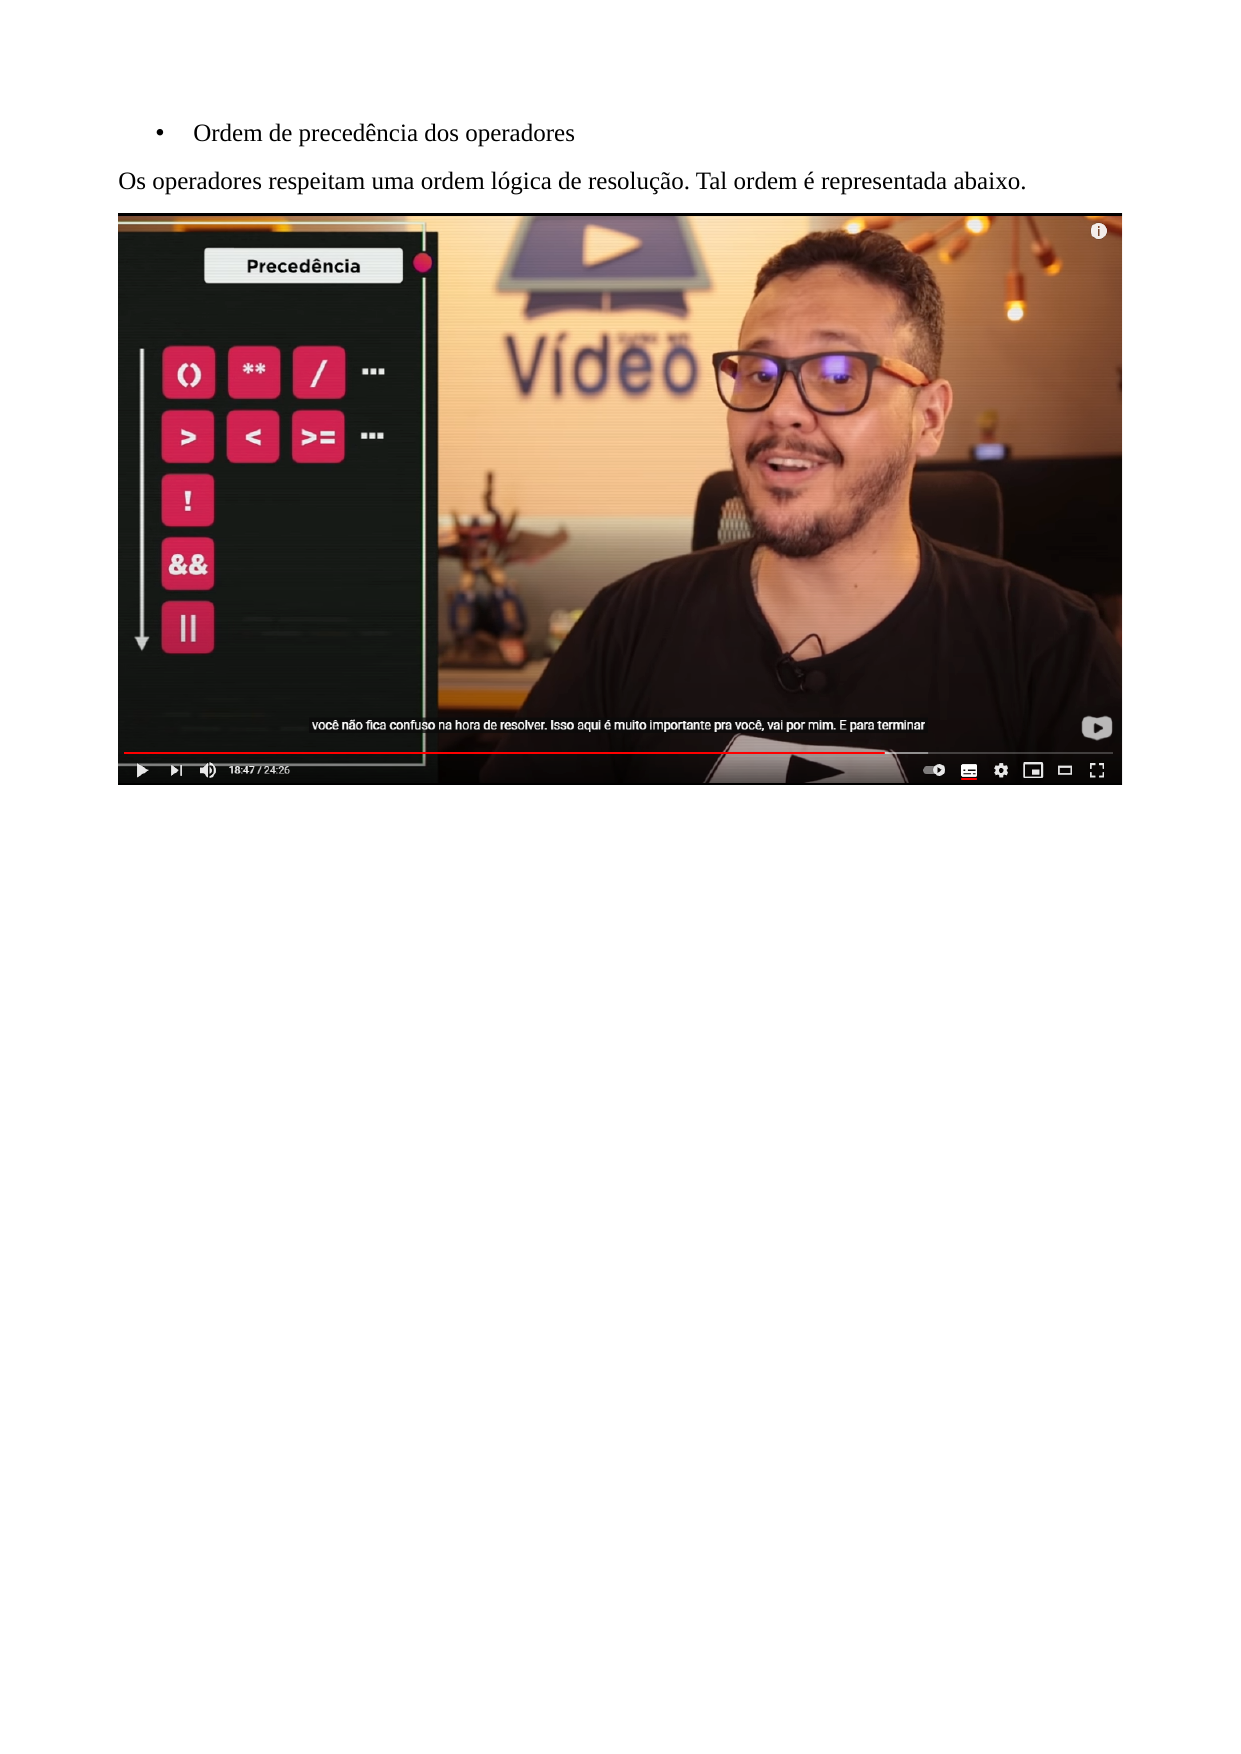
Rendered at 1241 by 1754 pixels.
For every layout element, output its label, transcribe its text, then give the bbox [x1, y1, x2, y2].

picture [118, 213, 1123, 785]
list Ordem de precedência dos operadores [156, 118, 1122, 147]
text Os operadores respeitam uma ordem lógica de resolução. Tal ordem é representada abaixo. [118, 166, 1122, 194]
